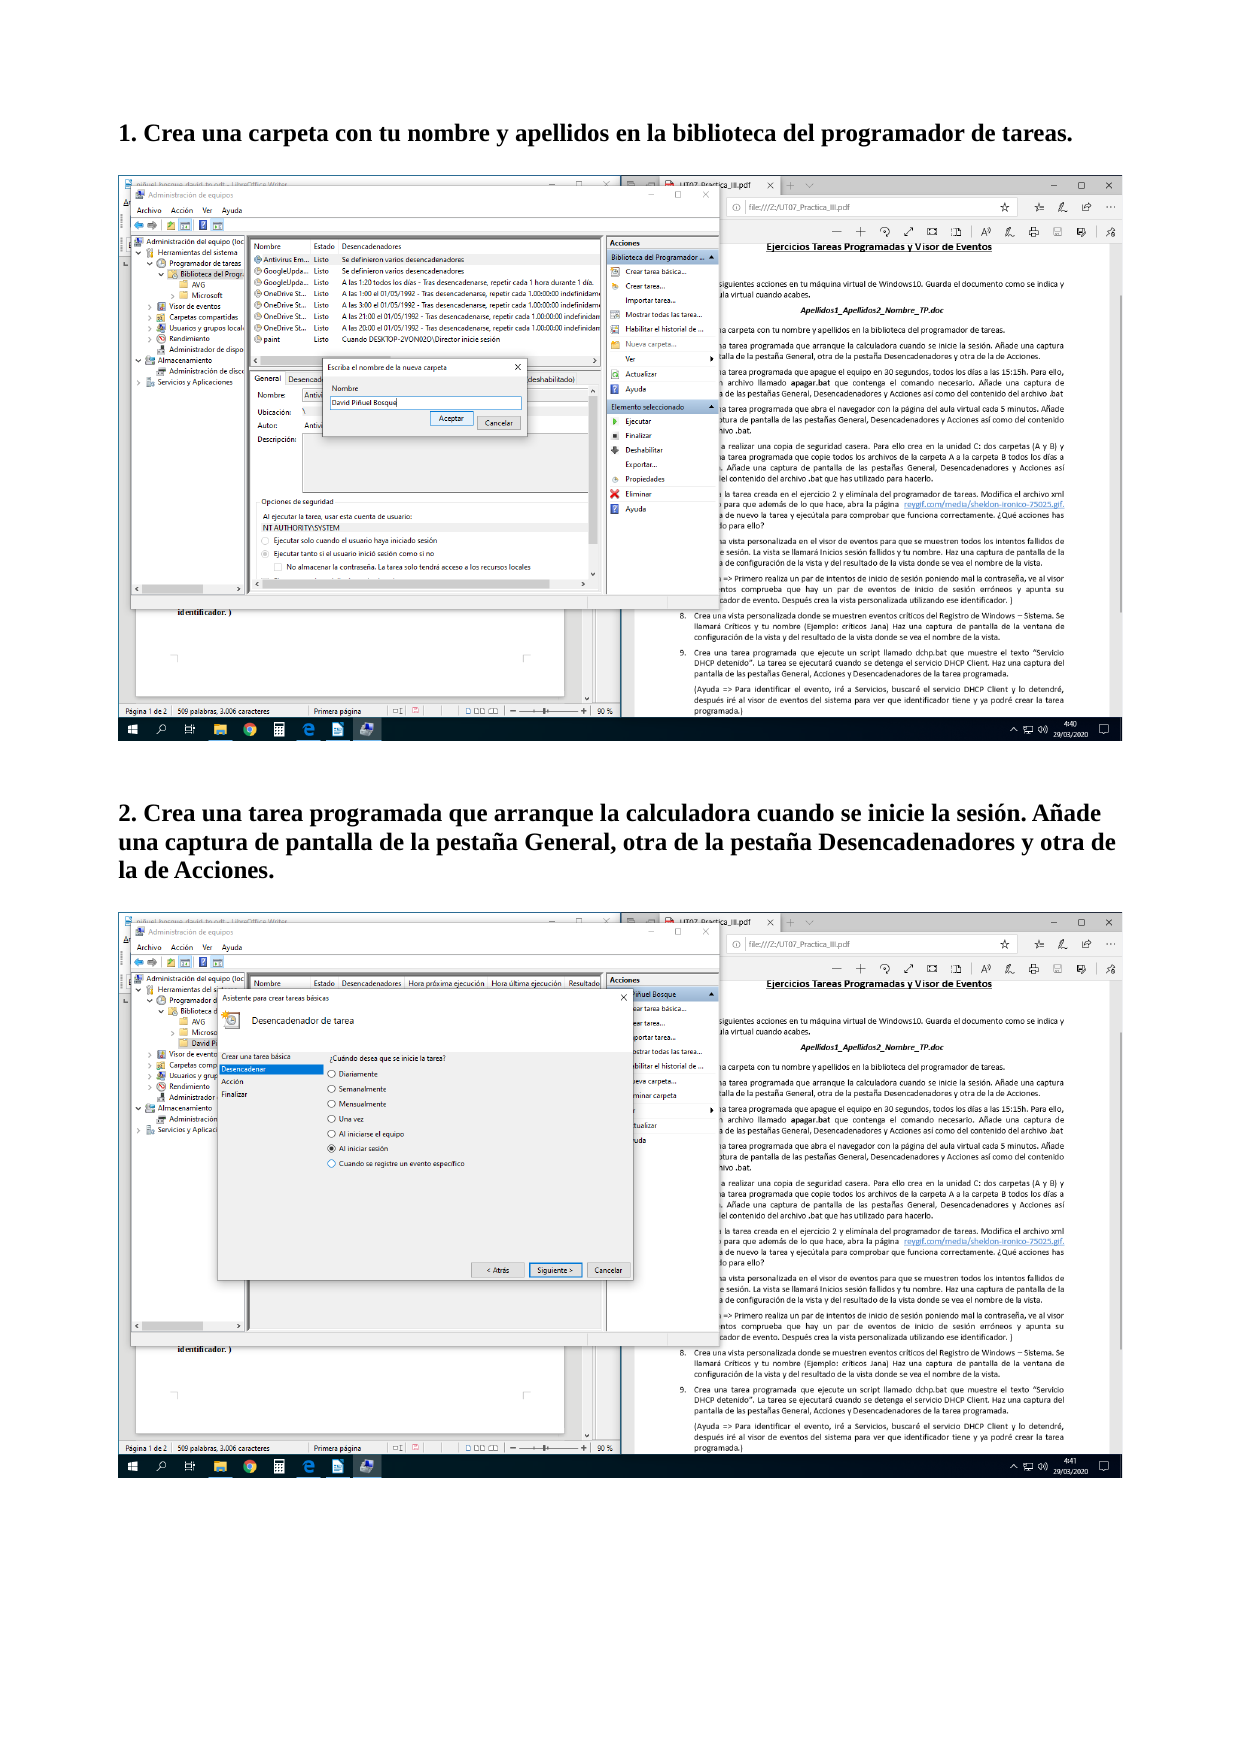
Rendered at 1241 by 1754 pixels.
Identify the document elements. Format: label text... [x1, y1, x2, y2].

picture [118, 912, 1123, 1478]
picture [118, 175, 1123, 741]
text 2. Crea una tarea programada que arranque la calculadora cuando se inicie la sesión. Añade una captura de pantalla de la pestaña General, otra de la pestaña Desencadenadores y otra de la de Acciones. [118, 798, 1122, 884]
text 1. Crea una carpeta con tu nombre y apellidos en la biblioteca del programador de tareas. [118, 118, 1122, 147]
